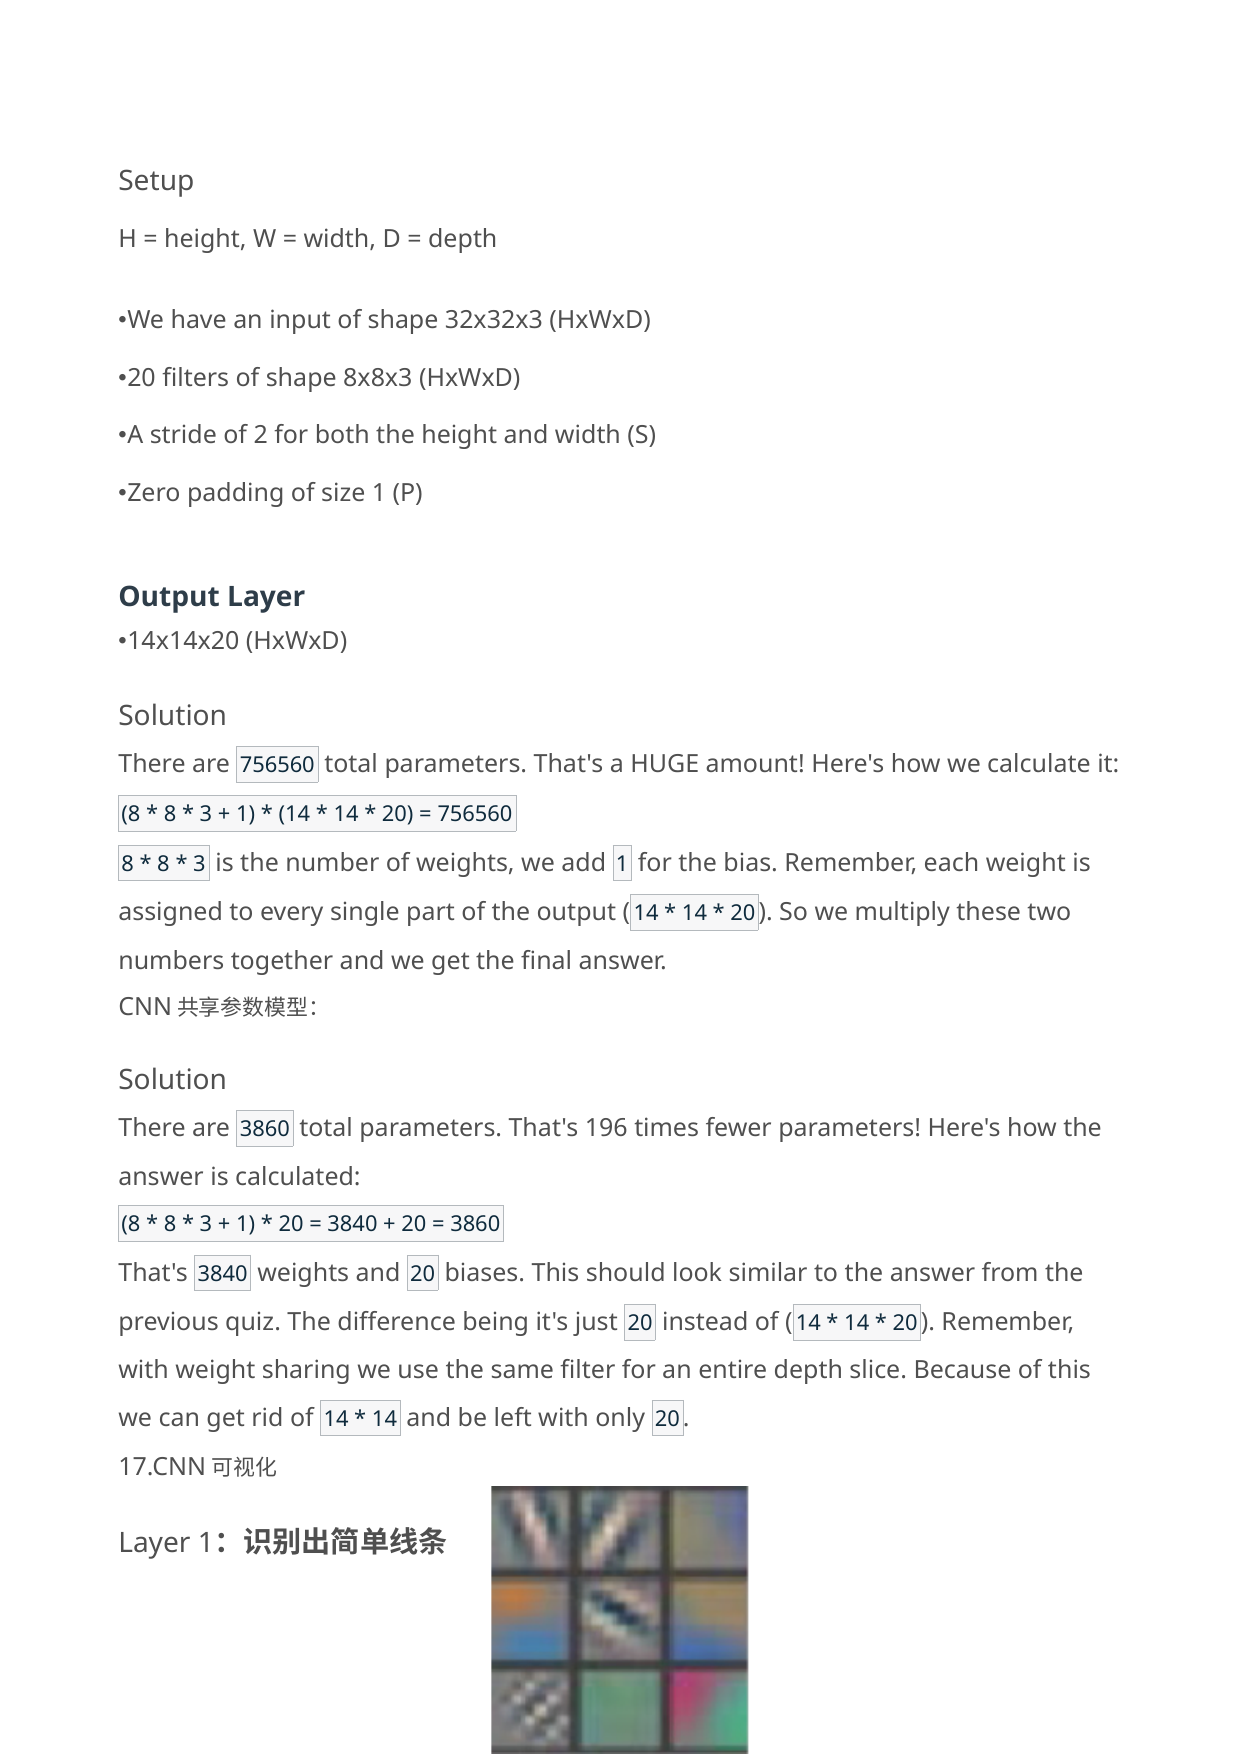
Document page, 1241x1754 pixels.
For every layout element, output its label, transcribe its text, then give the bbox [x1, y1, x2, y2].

text total parameters. That's a HUGE amount! Here's how we calculate it: [319, 746, 1122, 782]
subtitle Output Layer [118, 577, 1122, 615]
text 8 * 8 * 3 is the number of weights, we add 1 for the bias. Remember, each weight is assigned to every single part of the output (14 * 14 * 20). So we multiply these two numbers together and we get the final answer. [118, 844, 1122, 977]
list A stride of 2 for both the height and width (S) [118, 417, 1122, 451]
text There are [118, 746, 236, 782]
list We have an input of shape 32x32x3 (HxWxD) [118, 302, 1122, 336]
text [504, 1205, 1122, 1241]
subtitle [749, 1519, 1122, 1561]
text CNN共享参数模型： [118, 989, 1122, 1023]
text (8 * 8 * 3 + 1) * 20 = 3840 + 20 = 3860 [119, 1206, 503, 1241]
text (8 * 8 * 3 + 1) * (14 * 14 * 20) = 756560 [119, 796, 516, 831]
subtitle Solution [118, 695, 1122, 733]
text There are 3860 total parameters. That's 196 times fewer parameters! Here's how the answer is calculated: [118, 1110, 1122, 1193]
list Zero padding of size 1 (P) [118, 475, 1122, 509]
list 14x14x20 (HxWxD) [118, 623, 1122, 657]
text 17.CNN可视化 [118, 1449, 1122, 1483]
text Setup [118, 118, 1122, 198]
list 20 filters of shape 8x8x3 (HxWxD) [118, 359, 1122, 393]
text That's 3840 weights and 20 biases. This should look similar to the answer from the previous quiz. The difference being it's just 20 instead of (14 * 14 * 20). Remember, with weight sharing we use the same filter for an entire depth slice. Because of this we can get rid of 14 * 14 and be left with only 20. [118, 1254, 1122, 1436]
picture [491, 1486, 749, 1754]
subtitle Solution [118, 1059, 1122, 1097]
text 756560 [237, 747, 318, 782]
text H = height, W = width, D = depth [118, 220, 1122, 254]
text [517, 795, 1122, 831]
subtitle Layer 1：识别出简单线条 [118, 1519, 491, 1561]
